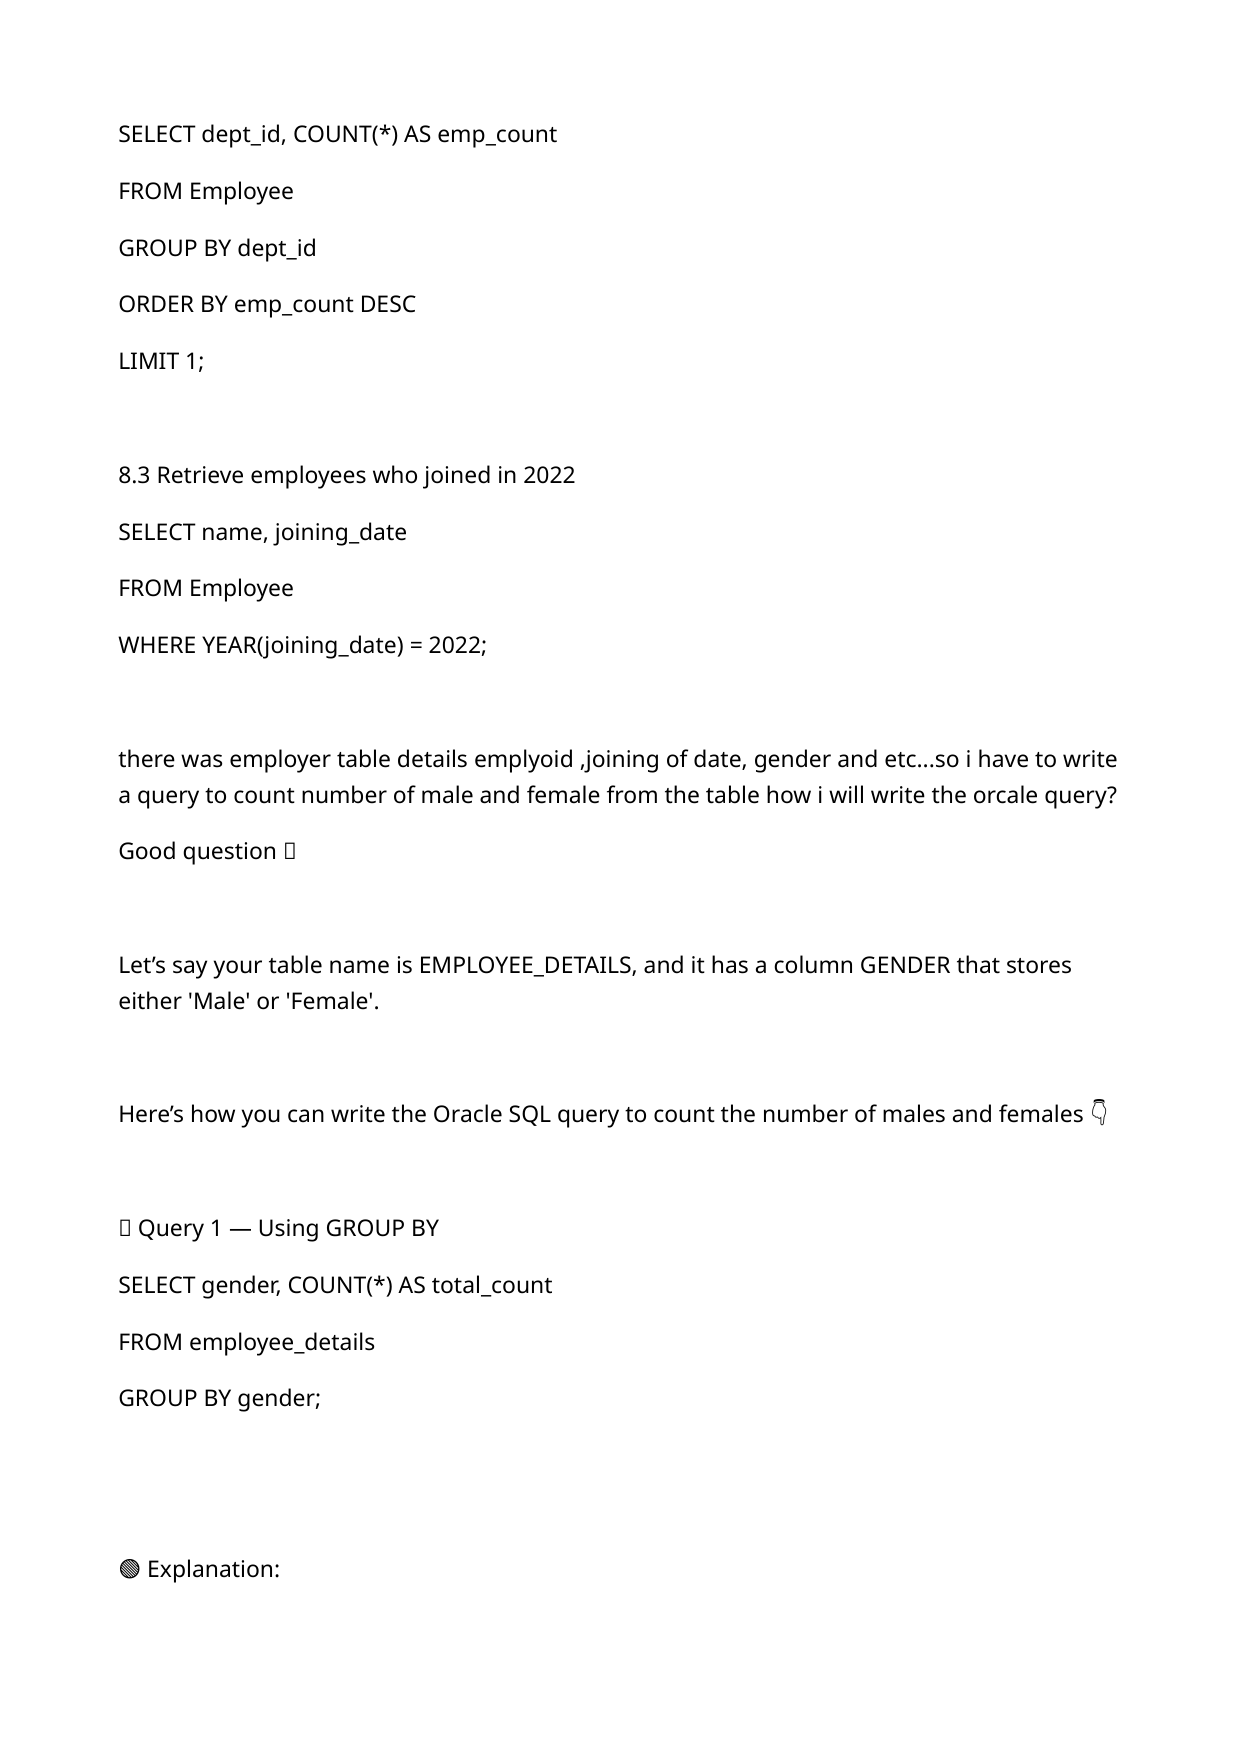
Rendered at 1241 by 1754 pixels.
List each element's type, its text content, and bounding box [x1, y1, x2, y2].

text 8.3 Retrieve employees who joined in 2022 [118, 459, 1122, 490]
text there was employer table details emplyoid ,joining of date, gender and etc...so i have to write a query to count number of male and female from the table how i will write the orcale query? [118, 743, 1122, 810]
text Let’s say your table name is EMPLOYEE_DETAILS, and it has a column GENDER that stores either 'Male' or 'Female'. [118, 949, 1122, 1016]
text SELECT name, joining_date [118, 516, 1122, 547]
text Good question 👏 [118, 835, 1122, 867]
text FROM Employee [118, 175, 1122, 206]
text ✅ Query 1 — Using GROUP BY [118, 1212, 1122, 1243]
text ORDER BY emp_count DESC [118, 288, 1122, 320]
text WHERE YEAR(joining_date) = 2022; [118, 629, 1122, 660]
text LIMIT 1; [118, 345, 1122, 376]
text Here’s how you can write the Oracle SQL query to count the number of males and females 👇 [118, 1098, 1122, 1129]
text GROUP BY gender; [118, 1382, 1122, 1413]
text 🟢 Explanation: [118, 1552, 1122, 1584]
text SELECT gender, COUNT(*) AS total_count [118, 1269, 1122, 1300]
text GROUP BY dept_id [118, 232, 1122, 263]
text SELECT dept_id, COUNT(*) AS emp_count [118, 118, 1122, 149]
text FROM employee_details [118, 1325, 1122, 1357]
text FROM Employee [118, 572, 1122, 603]
